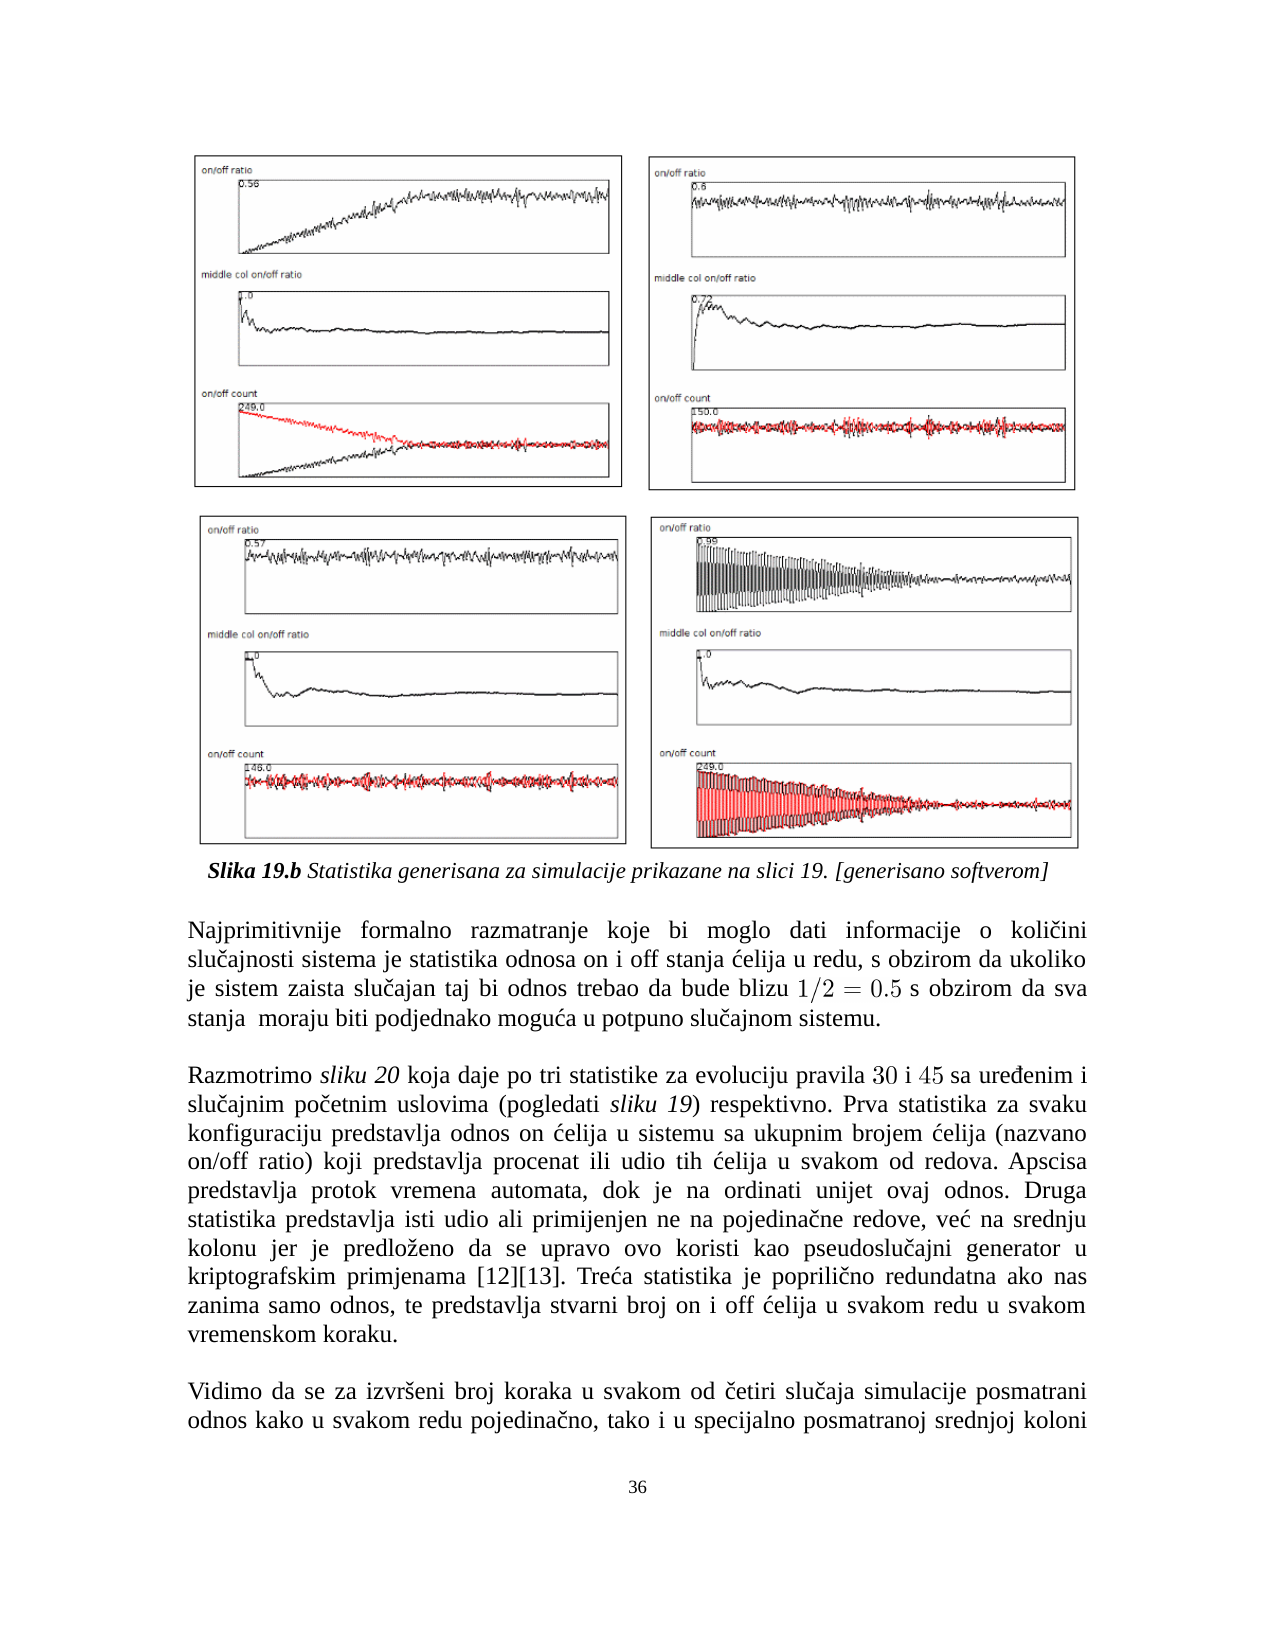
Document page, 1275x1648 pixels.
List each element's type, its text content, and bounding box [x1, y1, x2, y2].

picture [187, 150, 1088, 857]
text Razmotrimo sliku 20 koja daje po tri statistike za evoluciju pravila i sa uređenim i slučajnim početnim uslovima (pogledati sliku 19) respektivno. Prva statistika za svaku konfiguraciju predstavlja odnos on ćelija u sistemu sa ukupnim brojem ćelija (nazvano on/off ratio) koji predstavlja procenat ili udio tih ćelija u svakom od redova. Apscisa predstavlja protok vremena automata, dok je na ordinati unijet ovaj odnos. Druga statistika predstavlja isti udio ali primijenjen ne na pojedinačne redove, već na srednju kolonu jer je predloženo da se upravo ovo koristi kao pseudoslučajni generator u kriptografskim primjenama [12][13]. Treća statistika je poprilično redundatna ako nas zanima samo odnos, te predstavlja stvarni broj on i off ćelija u svakom redu u svakom vremenskom koraku. [187, 1060, 1088, 1348]
picture [799, 977, 901, 1003]
text Slika 19.b Statistika generisana za simulacije prikazane na slici 19. [generisano softverom] [180, 857, 1080, 883]
picture [873, 1066, 897, 1084]
text Najprimitivnije formalno razmatranje koje bi moglo dati informacije o količini slučajnosti sistema je statistika odnosa on i off stanja ćelija u redu, s obzirom da ukoliko je sistem zaista slučajan taj bi odnos trebao da bude blizu s obzirom da sva stanja moraju biti podjednako moguća u potpuno slučajnom sistemu. [187, 916, 1088, 1031]
text Vidimo da se za izvršeni broj koraka u svakom od četiri slučaja simulacije posmatrani odnos kako u svakom redu pojedinačno, tako i u specijalno posmatranoj srednjoj koloni [187, 1376, 1088, 1434]
picture [919, 1066, 943, 1084]
